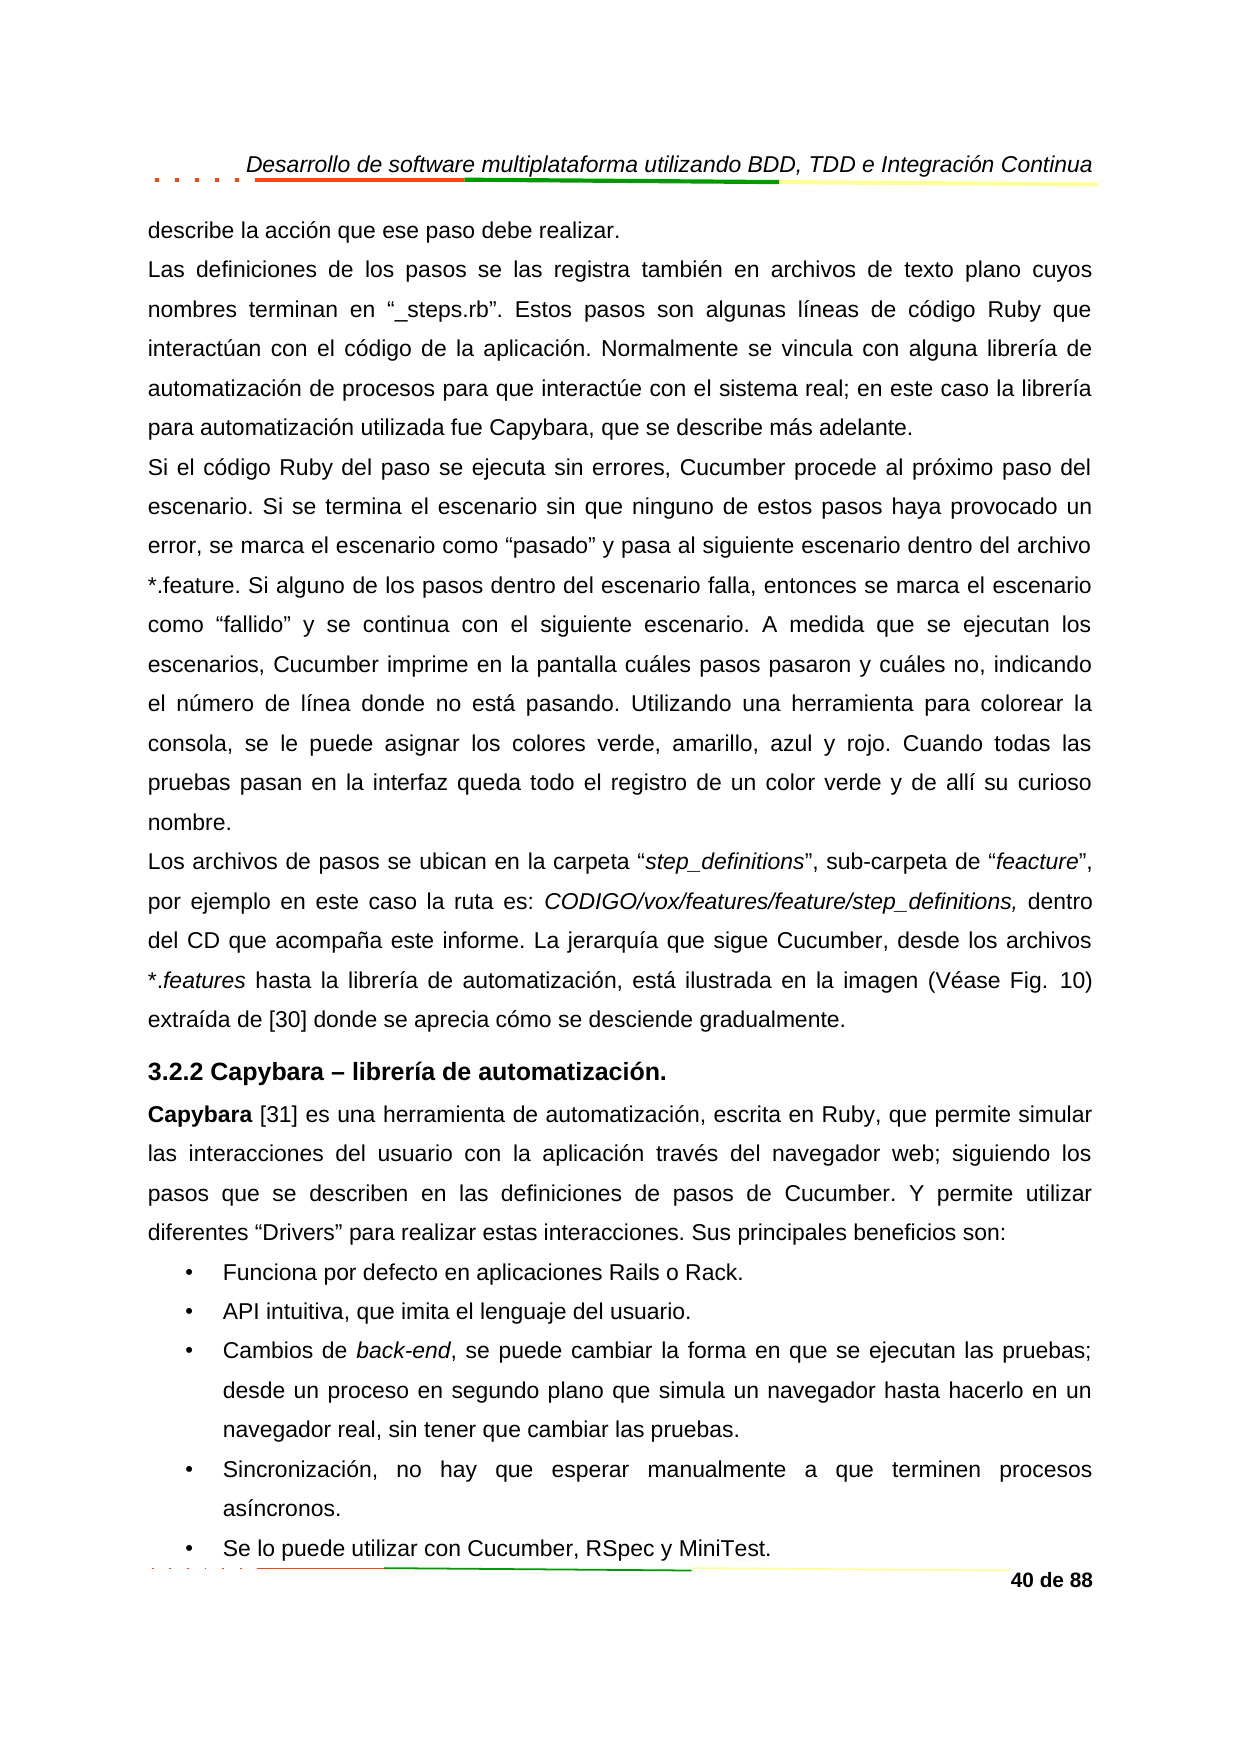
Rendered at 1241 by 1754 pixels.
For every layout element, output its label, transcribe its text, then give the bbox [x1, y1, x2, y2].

list API intuitiva, que imita el lenguaje del usuario. [185, 1298, 1093, 1324]
list Cambios de back-end, se puede cambiar la forma en que se ejecutan las pruebas; desde un proceso en segundo plano que simula un navegador hasta hacerlo en un navegador real, sin tener que cambiar las pruebas. [185, 1337, 1093, 1443]
list 3.2.2 Capybara – librería de automatización. [148, 1057, 1093, 1086]
list Se lo puede utilizar con Cucumber, RSpec y MiniTest. [185, 1535, 1093, 1561]
text Si el código Ruby del paso se ejecuta sin errores, Cucumber procede al próximo paso del escenario. Si se termina el escenario sin que ninguno de estos pasos haya provocado un error, se marca el escenario como “pasado” y pasa al siguiente escenario dentro del archivo *.feature. Si alguno de los pasos dentro del escenario falla, entonces se marca el escenario como “fallido” y se continua con el siguiente escenario. A medida que se ejecutan los escenarios, Cucumber imprime en la pantalla cuáles pasos pasaron y cuáles no, indicando el número de línea donde no está pasando. Utilizando una herramienta para colorear la consola, se le puede asignar los colores verde, amarillo, azul y rojo. Cuando todas las pruebas pasan en la interfaz queda todo el registro de un color verde y de allí su curioso nombre. [148, 453, 1093, 835]
text Las definiciones de los pasos se las registra también en archivos de texto plano cuyos nombres terminan en “_steps.rb”. Estos pasos son algunas líneas de código Ruby que interactúan con el código de la aplicación. Normalmente se vincula con alguna librería de automatización de procesos para que interactúe con el sistema real; en este caso la librería para automatización utilizada fue Capybara, que se describe más adelante. [148, 256, 1093, 440]
text describe la acción que ese paso debe realizar. [148, 217, 1093, 243]
text Capybara [31] es una herramienta de automatización, escrita en Ruby, que permite simular las interacciones del usuario con la aplicación través del navegador web; siguiendo los pasos que se describen en las definiciones de pasos de Cucumber. Y permite utilizar diferentes “Drivers” para realizar estas interacciones. Sus principales beneficios son: [148, 1101, 1093, 1245]
list Funciona por defecto en aplicaciones Rails o Rack. [185, 1258, 1093, 1285]
list Sincronización, no hay que esperar manualmente a que terminen procesos asíncronos. [185, 1456, 1093, 1522]
text Los archivos de pasos se ubican en la carpeta “step_definitions”, sub-carpeta de “feacture”, por ejemplo en este caso la ruta es: CODIGO/vox/features/feature/step_definitions, dentro del CD que acompaña este informe. La jerarquía que sigue Cucumber, desde los archivos *.features hasta la librería de automatización, está ilustrada en la imagen (Véase Fig. 10) extraída de [30] donde se aprecia cómo se desciende gradualmente. [148, 848, 1093, 1032]
